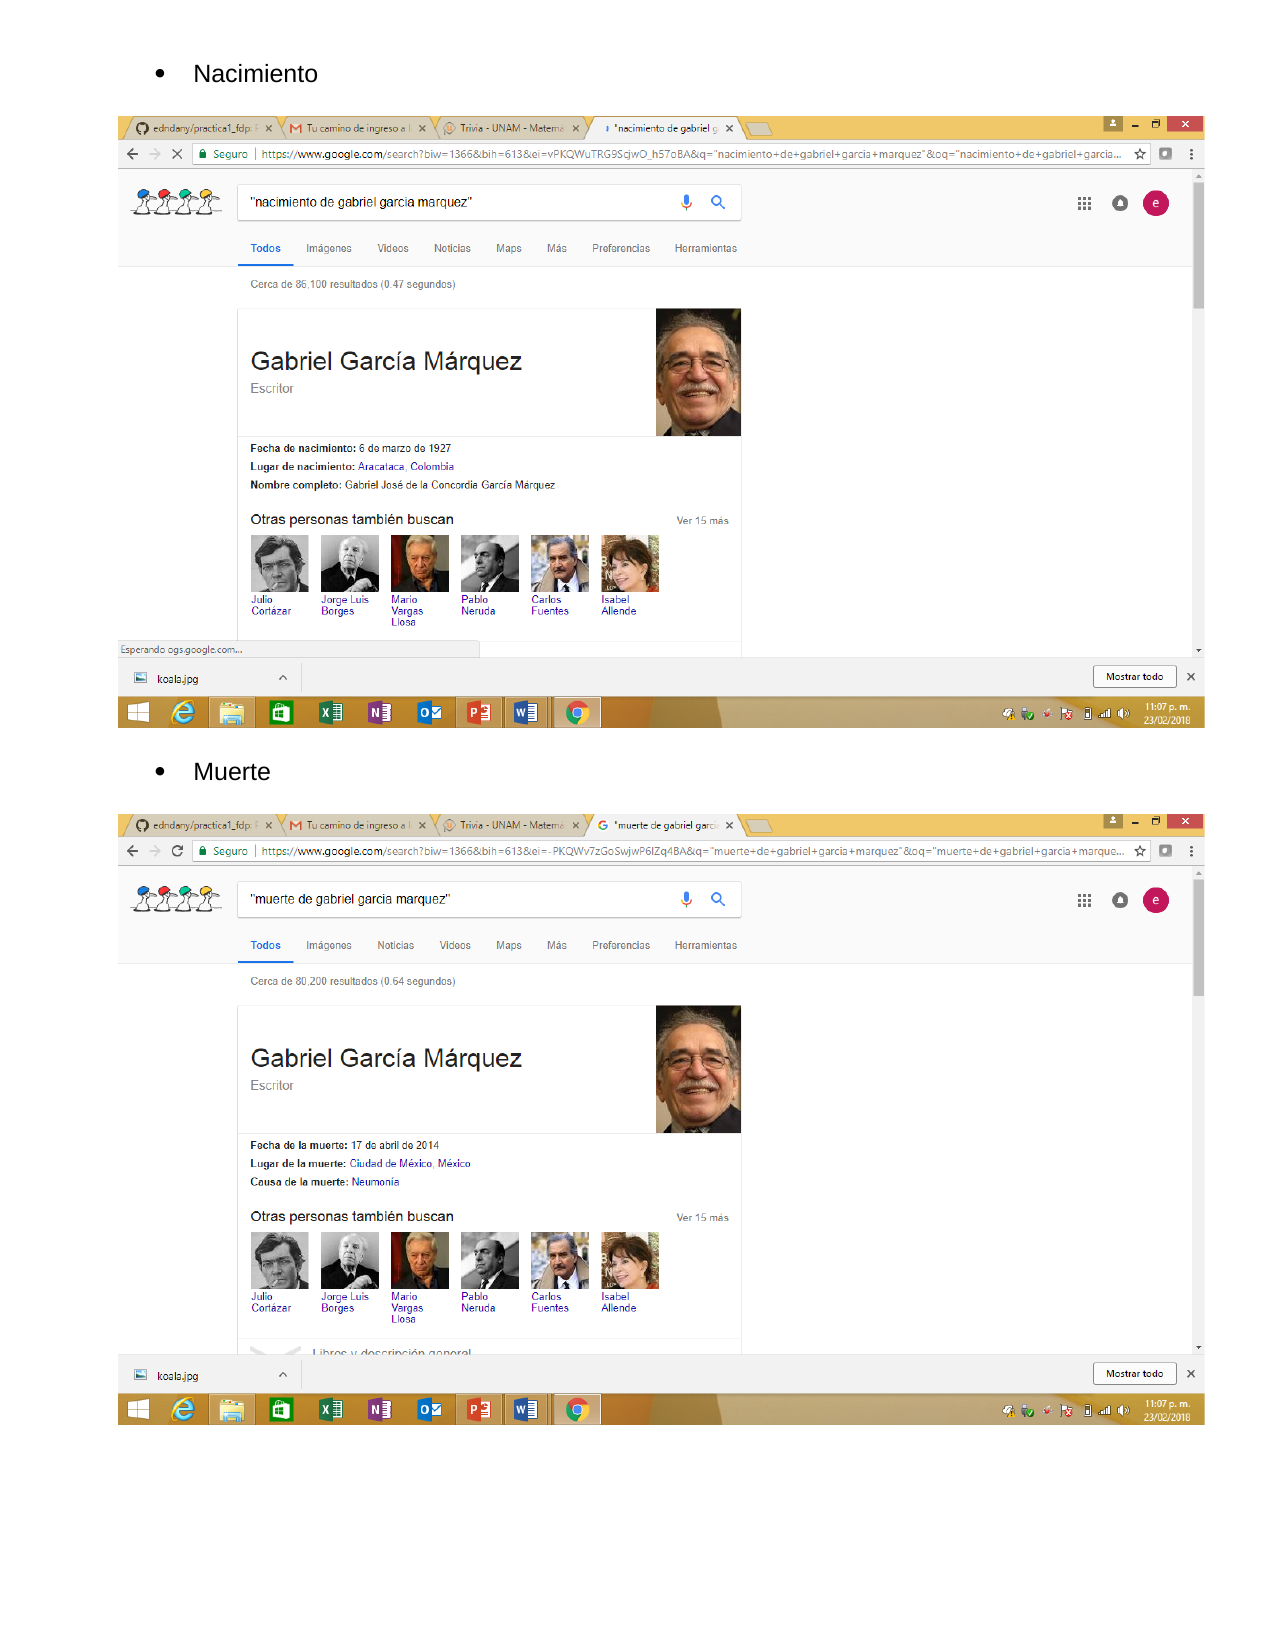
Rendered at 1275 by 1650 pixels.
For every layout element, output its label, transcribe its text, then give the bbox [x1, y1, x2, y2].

list Nacimiento [156, 59, 1205, 88]
list Muerte [156, 756, 1205, 785]
